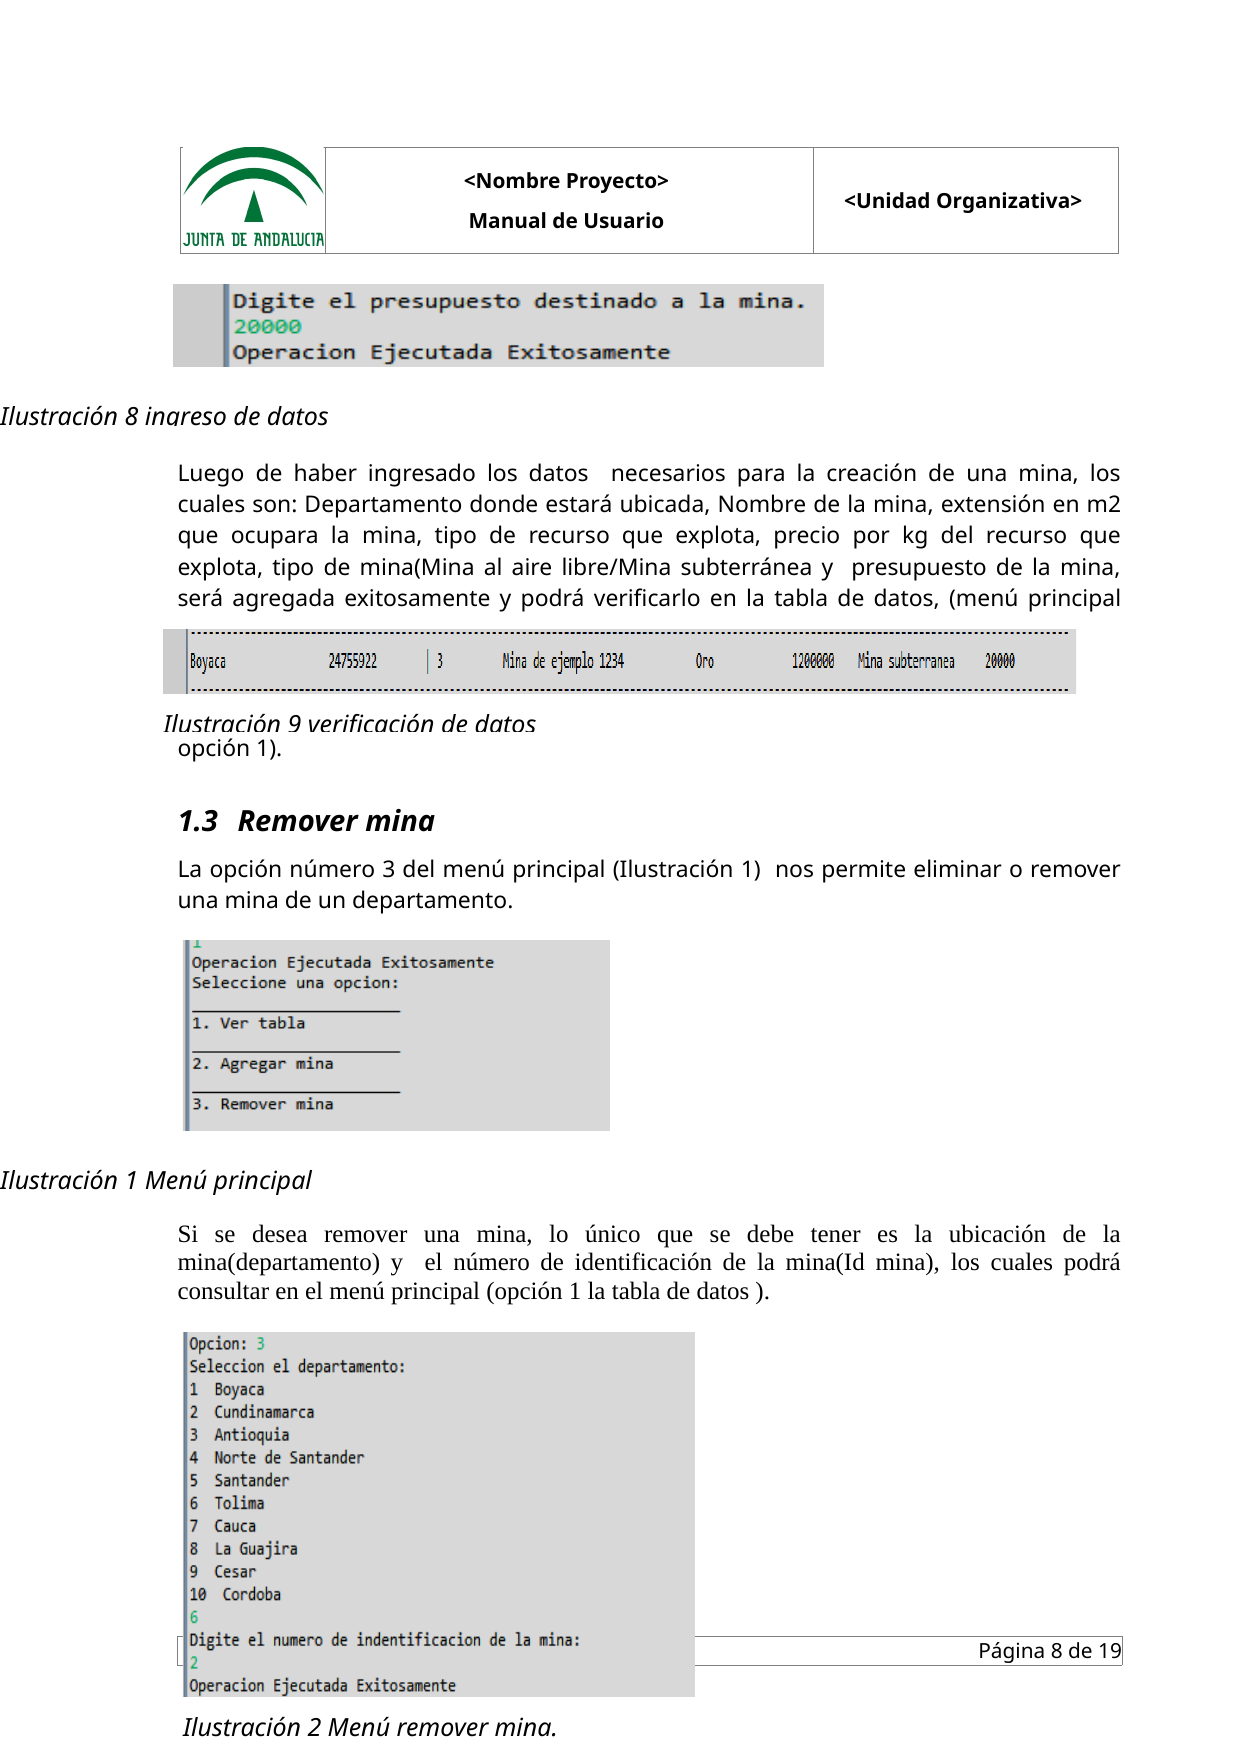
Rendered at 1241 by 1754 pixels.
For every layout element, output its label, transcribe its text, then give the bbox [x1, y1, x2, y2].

subtitle Remover mina [177, 800, 1122, 840]
text Ilustración 1 Menú principal [0, 1162, 427, 1196]
text Ilustración 9 verificación de datos [163, 706, 1078, 732]
text Luego de haber ingresado los datos necesarios para la creación de una mina, los cuales son: Departamento donde estará ubicada, Nombre de la mina, extensión en m2 que ocupara la mina, tipo de recurso que explota, precio por kg del recurso que explota, tipo de mina(Mina al aire libre/Mina subterránea y presupuesto de la mina, será agregada exitosamente y podrá verificarlo en la tabla de datos, (menú principal opción 1). [163, 457, 1122, 763]
text Ilustración 8 ingreso de datos [0, 398, 532, 425]
text Ilustración 2 Menú remover mina. [183, 1709, 697, 1743]
text Si se desea remover una mina, lo único que se debe tener es la ubicación de la mina(departamento) y el número de identificación de la mina(Id mina), los cuales podrá consultar en el menú principal (opción 1 la tabla de datos ). [177, 1219, 1122, 1305]
text La opción número 3 del menú principal (Ilustración 1) nos permite eliminar o remover una mina de un departamento. [177, 852, 1122, 915]
